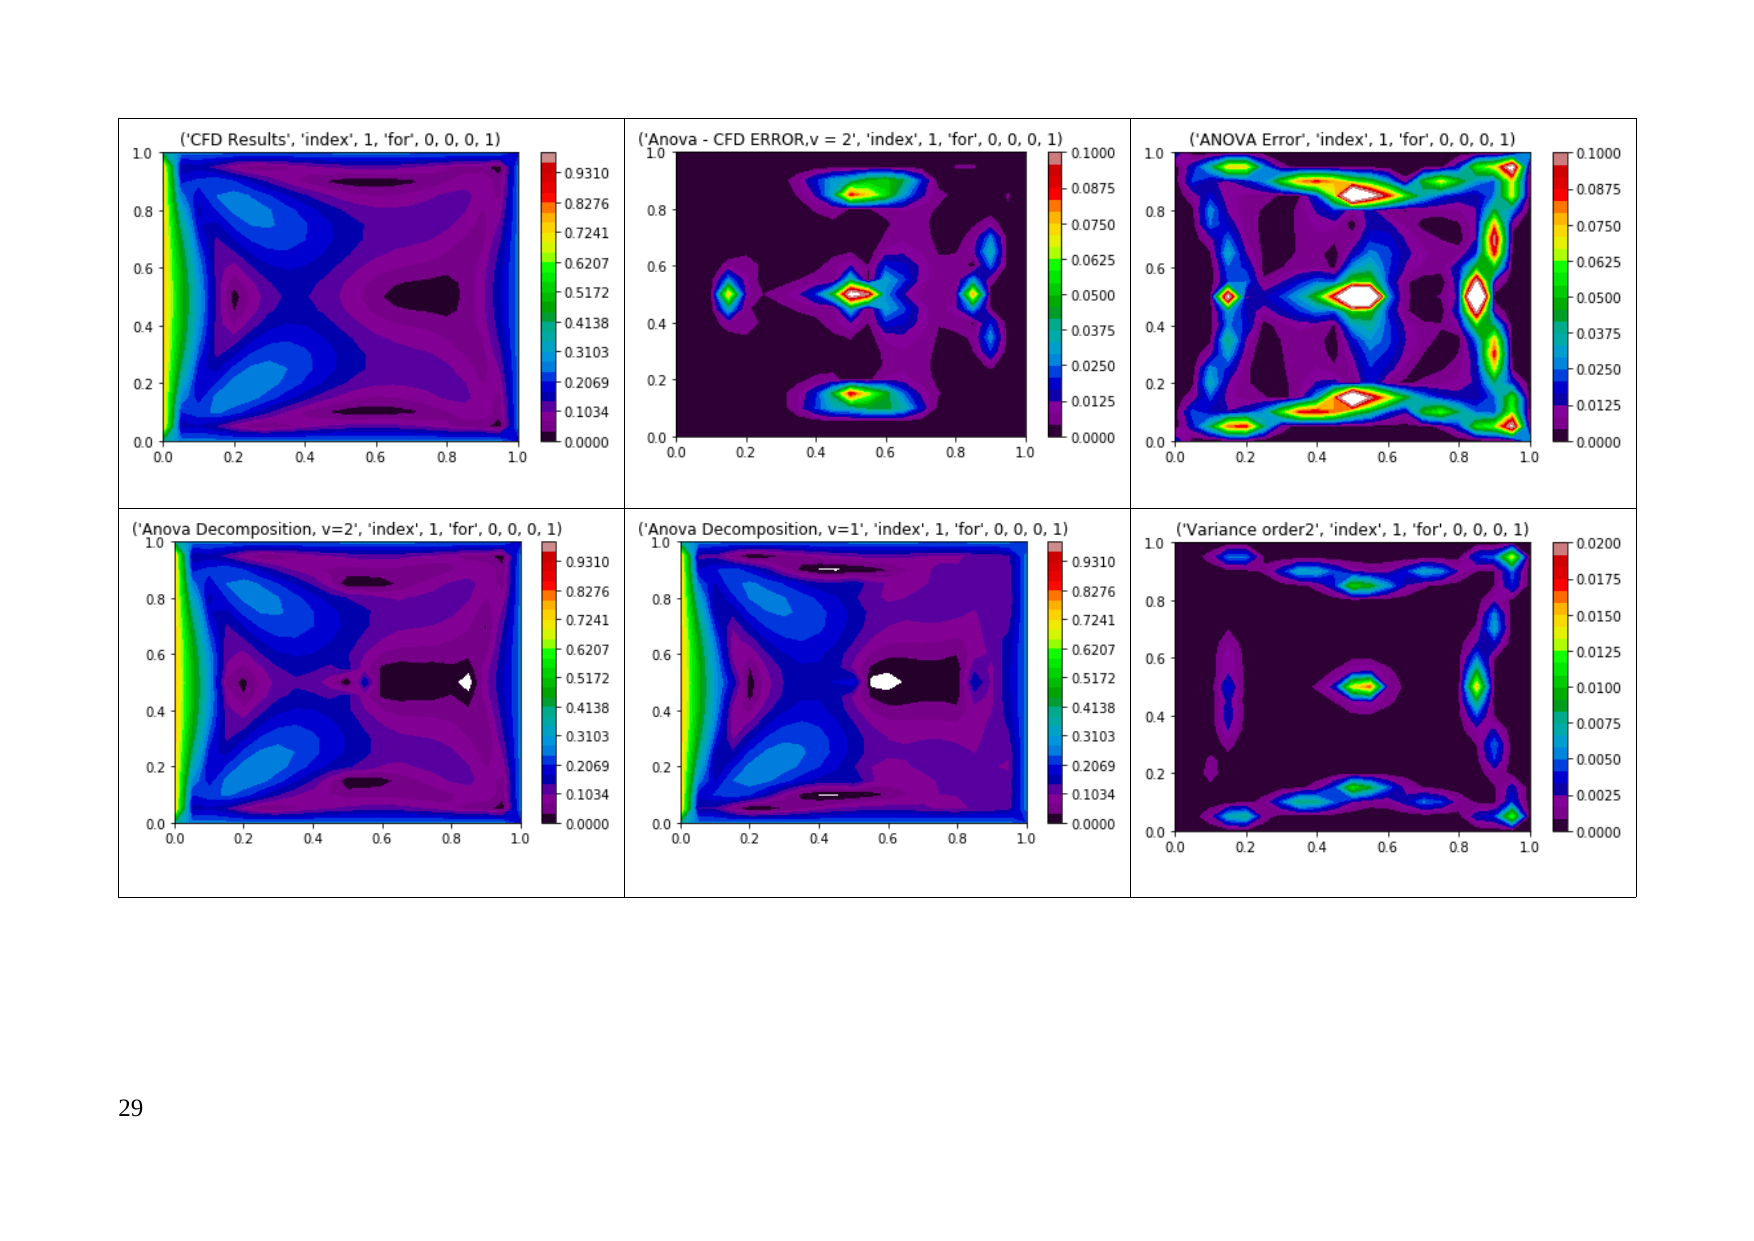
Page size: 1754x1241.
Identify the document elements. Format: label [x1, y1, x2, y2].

table_header [1131, 119, 1636, 507]
picture [123, 513, 619, 854]
picture [1135, 123, 1631, 473]
picture [629, 513, 1125, 854]
picture [1135, 513, 1631, 863]
table_cell [1131, 509, 1636, 897]
picture [123, 123, 619, 473]
table_header [625, 119, 1130, 507]
table_cell [625, 509, 1130, 897]
picture [629, 123, 1125, 468]
table_header [119, 119, 624, 507]
table_cell [119, 509, 624, 897]
